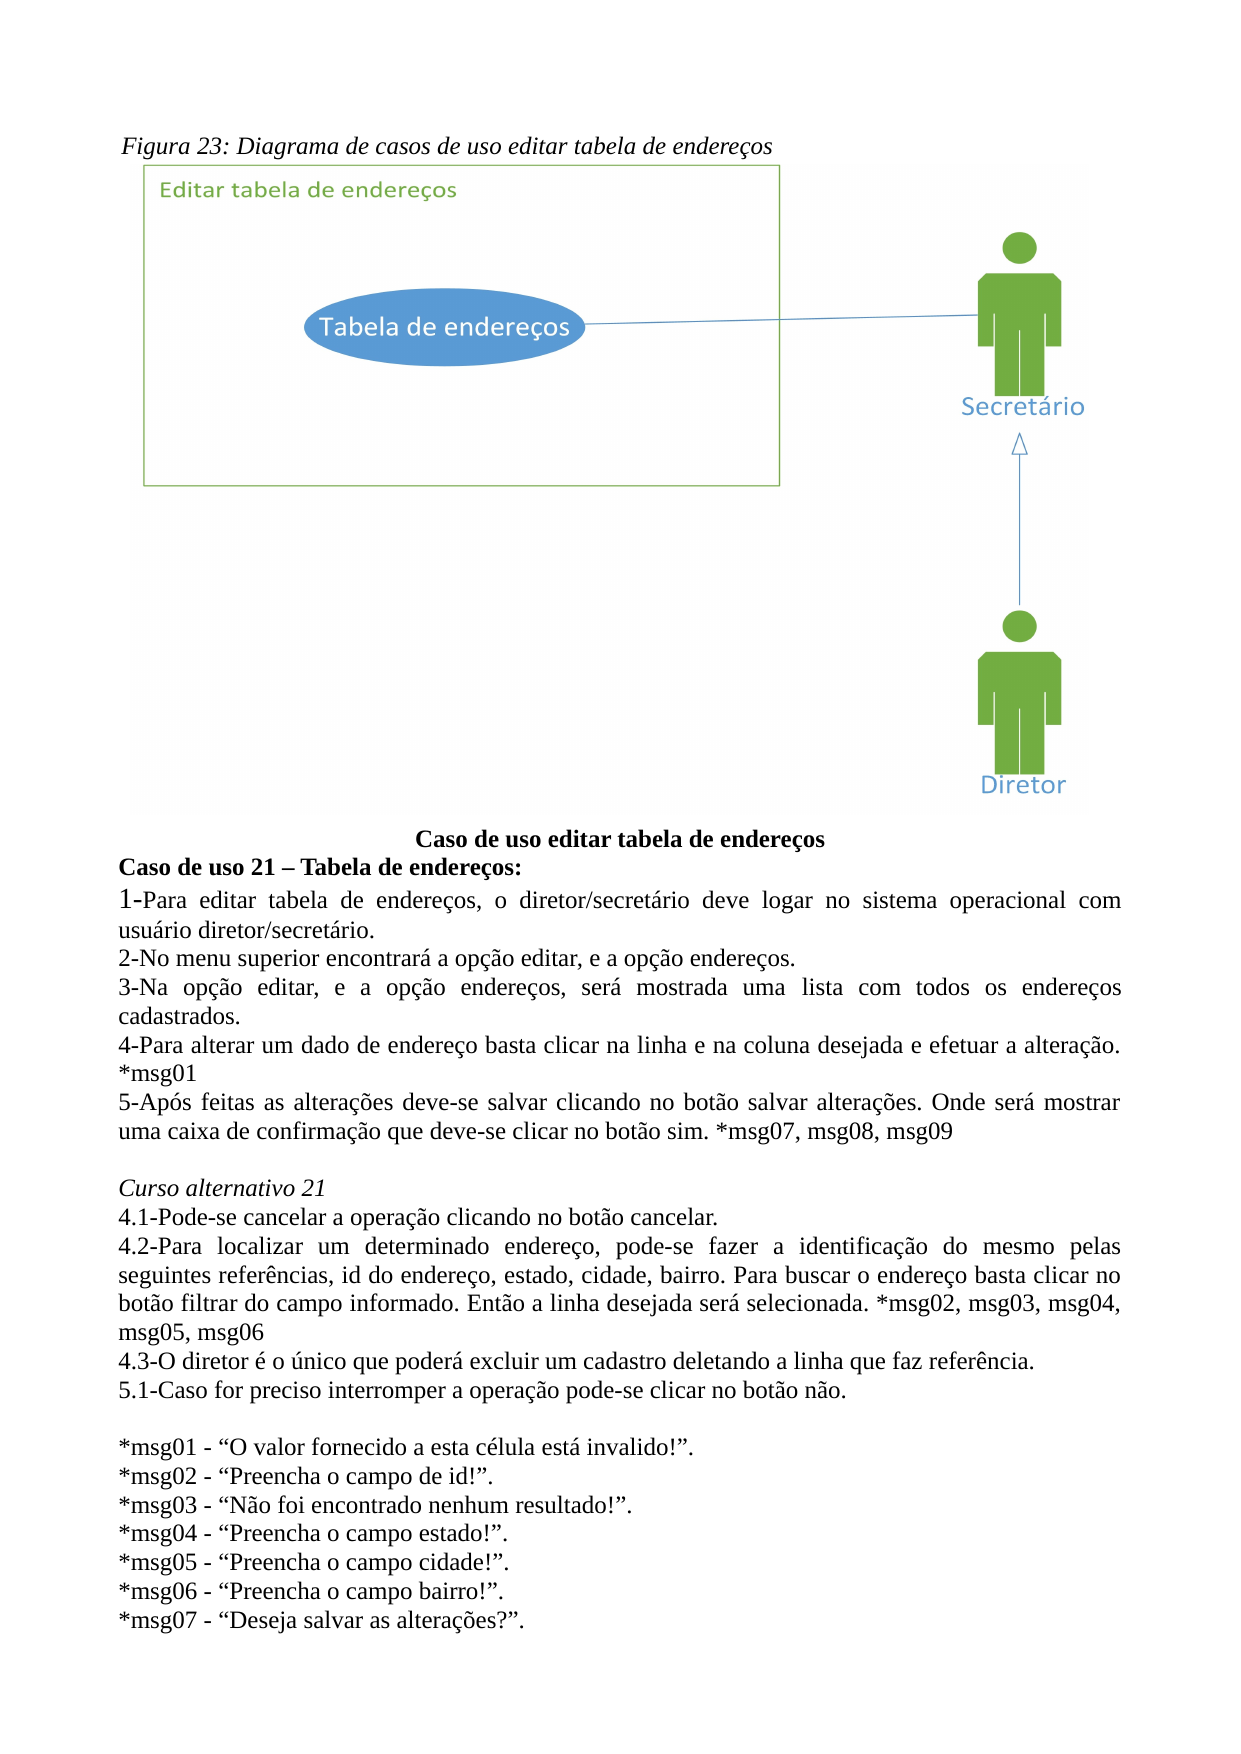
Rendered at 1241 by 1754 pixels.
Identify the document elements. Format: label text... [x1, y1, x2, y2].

text Caso de uso 21 – Tabela de endereços: [118, 852, 1122, 881]
text *msg07 - “Deseja salvar as alterações?”. [118, 1605, 1122, 1633]
text *msg04 - “Preencha o campo estado!”. [118, 1518, 1122, 1547]
text 2-No menu superior encontrará a opção editar, e a opção endereços. [118, 943, 1122, 972]
text *msg03 - “Não foi encontrado nenhum resultado!”. [118, 1490, 1122, 1518]
text *msg06 - “Preencha o campo bairro!”. [118, 1576, 1122, 1605]
text 4.2-Para localizar um determinado endereço, pode-se fazer a identificação do mesmo pelas seguintes referências, id do endereço, estado, cidade, bairro. Para buscar o endereço basta clicar no botão filtrar do campo informado. Então a linha desejada será selecionada. *msg02, msg03, msg04, msg05, msg06 [118, 1231, 1122, 1346]
picture [130, 164, 1089, 815]
text Curso alternativo 21 [118, 1173, 1122, 1202]
text 5-Após feitas as alterações deve-se salvar clicando no botão salvar alterações. Onde será mostrar uma caixa de confirmação que deve-se clicar no botão sim. *msg07, msg08, msg09 [118, 1087, 1122, 1145]
text *msg02 - “Preencha o campo de id!”. [118, 1461, 1122, 1490]
text 3-Na opção editar, e a opção endereços, será mostrada uma lista com todos os endereços cadastrados. [118, 972, 1122, 1030]
text 4.1-Pode-se cancelar a operação clicando no botão cancelar. [118, 1202, 1122, 1231]
text 4-Para alterar um dado de endereço basta clicar na linha e na coluna desejada e efetuar a alteração. *msg01 [118, 1030, 1122, 1087]
text *msg05 - “Preencha o campo cidade!”. [118, 1547, 1122, 1576]
text Figura 23: Diagrama de casos de uso editar tabela de endereços [121, 131, 1115, 159]
text 5.1-Caso for preciso interromper a operação pode-se clicar no botão não. [118, 1375, 1122, 1403]
text Caso de uso editar tabela de endereços [118, 118, 1122, 852]
text 4.3-O diretor é o único que poderá excluir um cadastro deletando a linha que faz referência. [118, 1346, 1122, 1375]
text *msg01 - “O valor fornecido a esta célula está invalido!”. [118, 1432, 1122, 1461]
text 1-Para editar tabela de endereços, o diretor/secretário deve logar no sistema operacional com usuário diretor/secretário. [118, 881, 1122, 943]
